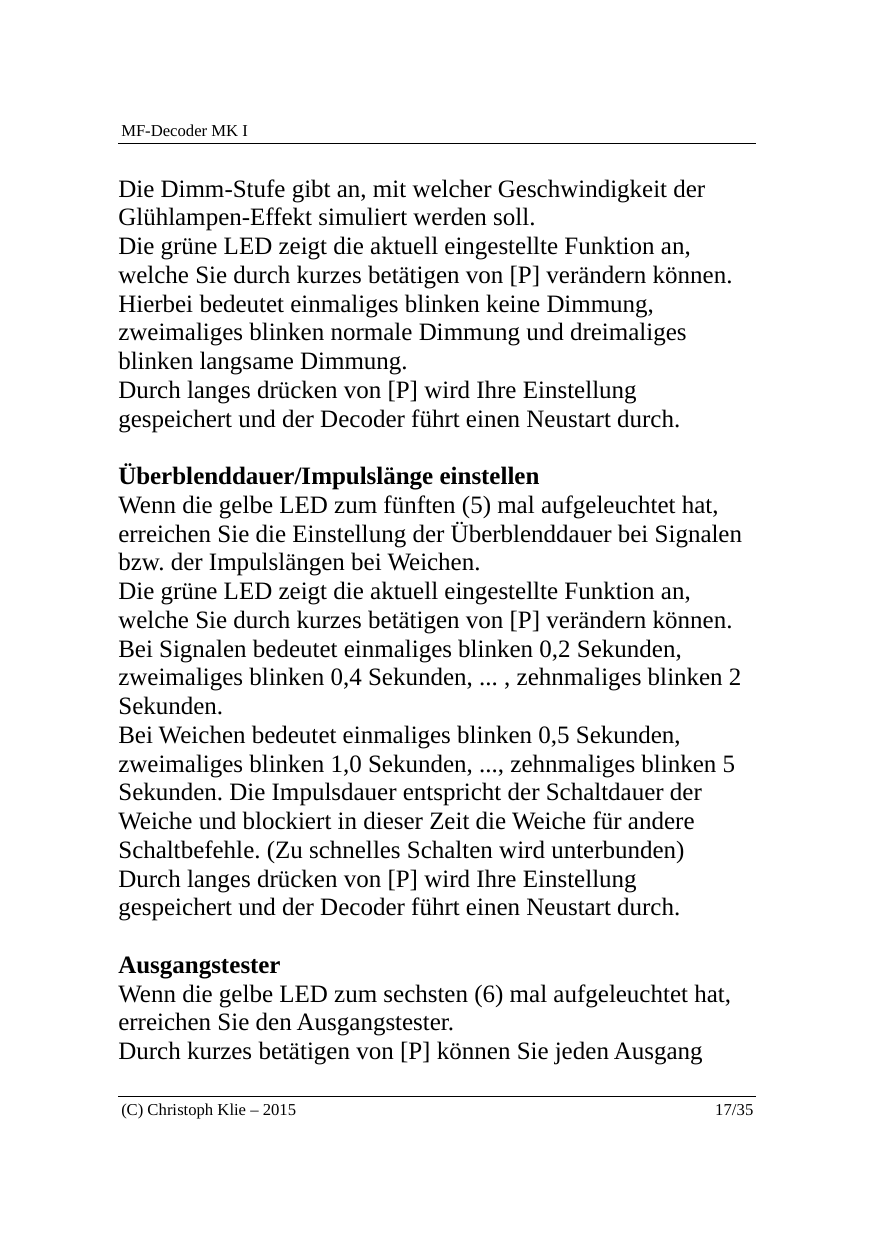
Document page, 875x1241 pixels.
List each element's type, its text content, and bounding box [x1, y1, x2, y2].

text Wenn die gelbe LED zum sechsten (6) mal aufgeleuchtet hat, erreichen Sie den Ausgangstester. [118, 979, 756, 1036]
text Durch langes drücken von [P] wird Ihre Einstellung gespeichert und der Decoder führt einen Neustart durch. [118, 864, 756, 921]
text Überblenddauer/Impulslänge einstellen [118, 461, 756, 490]
text Wenn die gelbe LED zum fünften (5) mal aufgeleuchtet hat, erreichen Sie die Einstellung der Überblenddauer bei Signalen bzw. der Impulslängen bei Weichen. [118, 490, 756, 576]
text Die Dimm-Stufe gibt an, mit welcher Geschwindigkeit der Glühlampen-Effekt simuliert werden soll. [118, 174, 756, 231]
text Bei Weichen bedeutet einmaliges blinken 0,5 Sekunden, zweimaliges blinken 1,0 Sekunden, ..., zehnmaliges blinken 5 Sekunden. Die Impulsdauer entspricht der Schaltdauer der Weiche und blockiert in dieser Zeit die Weiche für andere Schaltbefehle. (Zu schnelles Schalten wird unterbunden) [118, 720, 756, 864]
text Die grüne LED zeigt die aktuell eingestellte Funktion an, welche Sie durch kurzes betätigen von [P] verändern können. [118, 231, 756, 289]
text Durch kurzes betätigen von [P] können Sie jeden Ausgang [118, 1036, 756, 1065]
text Ausgangstester [118, 950, 756, 979]
text Durch langes drücken von [P] wird Ihre Einstellung gespeichert und der Decoder führt einen Neustart durch. [118, 375, 756, 432]
text Hierbei bedeutet einmaliges blinken keine Dimmung, zweimaliges blinken normale Dimmung und dreimaliges blinken langsame Dimmung. [118, 289, 756, 375]
text Bei Signalen bedeutet einmaliges blinken 0,2 Sekunden, zweimaliges blinken 0,4 Sekunden, ... , zehnmaliges blinken 2 Sekunden. [118, 634, 756, 720]
text Die grüne LED zeigt die aktuell eingestellte Funktion an, welche Sie durch kurzes betätigen von [P] verändern können. [118, 576, 756, 634]
